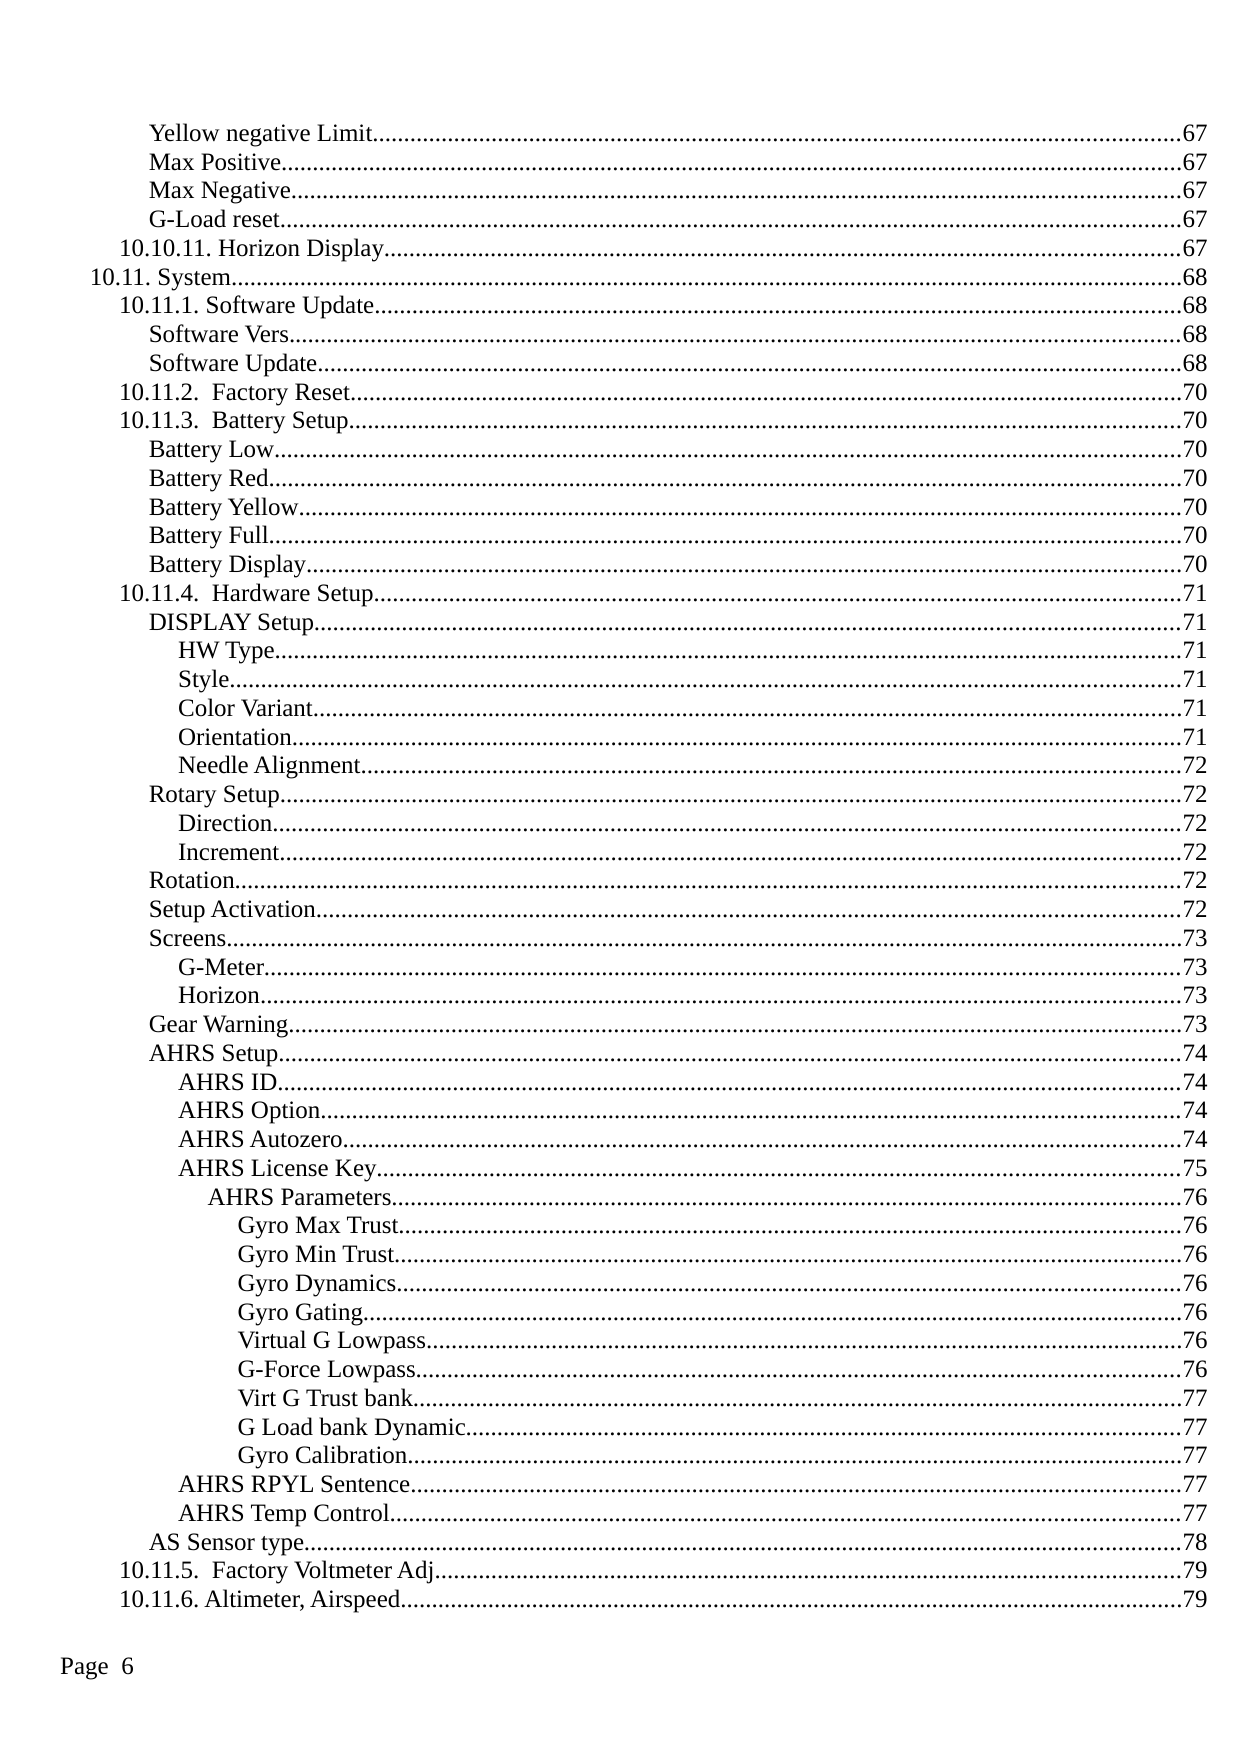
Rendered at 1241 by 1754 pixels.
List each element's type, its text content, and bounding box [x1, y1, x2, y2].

text Software Update 68 [148, 348, 1207, 377]
text Software Vers. 68 [148, 319, 1207, 348]
text AHRS Parameters 76 [207, 1182, 1207, 1211]
text 10.10.11. Horizon Display 67 [119, 233, 1207, 262]
text AHRS Option 74 [178, 1096, 1207, 1124]
text AS Sensor type 78 [148, 1527, 1207, 1556]
text AHRS ID 74 [178, 1067, 1207, 1096]
text Battery Display 70 [148, 549, 1207, 578]
text Color Variant 71 [178, 693, 1207, 722]
text Gyro Min Trust 76 [237, 1239, 1207, 1268]
text AHRS License Key 75 [178, 1153, 1207, 1182]
text G-Force Lowpass 76 [237, 1354, 1207, 1383]
text Virtual G Lowpass 76 [237, 1326, 1207, 1354]
text Gyro Gating 76 [237, 1297, 1207, 1326]
text Orientation 71 [178, 722, 1207, 751]
text Battery Low 70 [148, 434, 1207, 463]
text Screens 73 [148, 923, 1207, 952]
text G-Load reset 67 [148, 204, 1207, 233]
text Gyro Calibration 77 [237, 1441, 1207, 1469]
text 10.11.1. Software Update 68 [119, 291, 1207, 319]
text Virt G Trust bank 77 [237, 1383, 1207, 1412]
text Battery Red 70 [148, 463, 1207, 492]
text G Load bank Dynamic 77 [237, 1412, 1207, 1441]
text Rotation 72 [148, 866, 1207, 894]
text Setup Activation 72 [148, 894, 1207, 923]
text AHRS RPYL Sentence 77 [178, 1469, 1207, 1498]
text DISPLAY Setup 71 [148, 607, 1207, 636]
text 10.11.4. Hardware Setup 71 [119, 578, 1207, 607]
text 10.11. System 68 [89, 262, 1207, 291]
text 10.11.5. Factory Voltmeter Adj 79 [119, 1556, 1207, 1584]
text Increment 72 [178, 837, 1207, 866]
text Battery Yellow 70 [148, 492, 1207, 521]
text Max Negative 67 [148, 176, 1207, 204]
text Direction 72 [178, 808, 1207, 837]
text 10.11.6. Altimeter, Airspeed 79 [119, 1584, 1207, 1613]
text Max Positive 67 [148, 147, 1207, 176]
text 10.11.2. Factory Reset 70 [119, 377, 1207, 406]
text Battery Full 70 [148, 521, 1207, 549]
text Needle Alignment 72 [178, 751, 1207, 779]
text AHRS Setup 74 [148, 1038, 1207, 1067]
text Gyro Max Trust 76 [237, 1211, 1207, 1239]
text Horizon 73 [178, 981, 1207, 1009]
text Yellow negative Limit 67 [148, 118, 1207, 147]
text Gyro Dynamics 76 [237, 1268, 1207, 1297]
text Style 71 [178, 664, 1207, 693]
text 10.11.3. Battery Setup 70 [119, 406, 1207, 434]
text AHRS Autozero 74 [178, 1124, 1207, 1153]
text AHRS Temp Control 77 [178, 1498, 1207, 1527]
text Gear Warning 73 [148, 1009, 1207, 1038]
text G-Meter 73 [178, 952, 1207, 981]
text Rotary Setup 72 [148, 779, 1207, 808]
text HW Type 71 [178, 636, 1207, 664]
